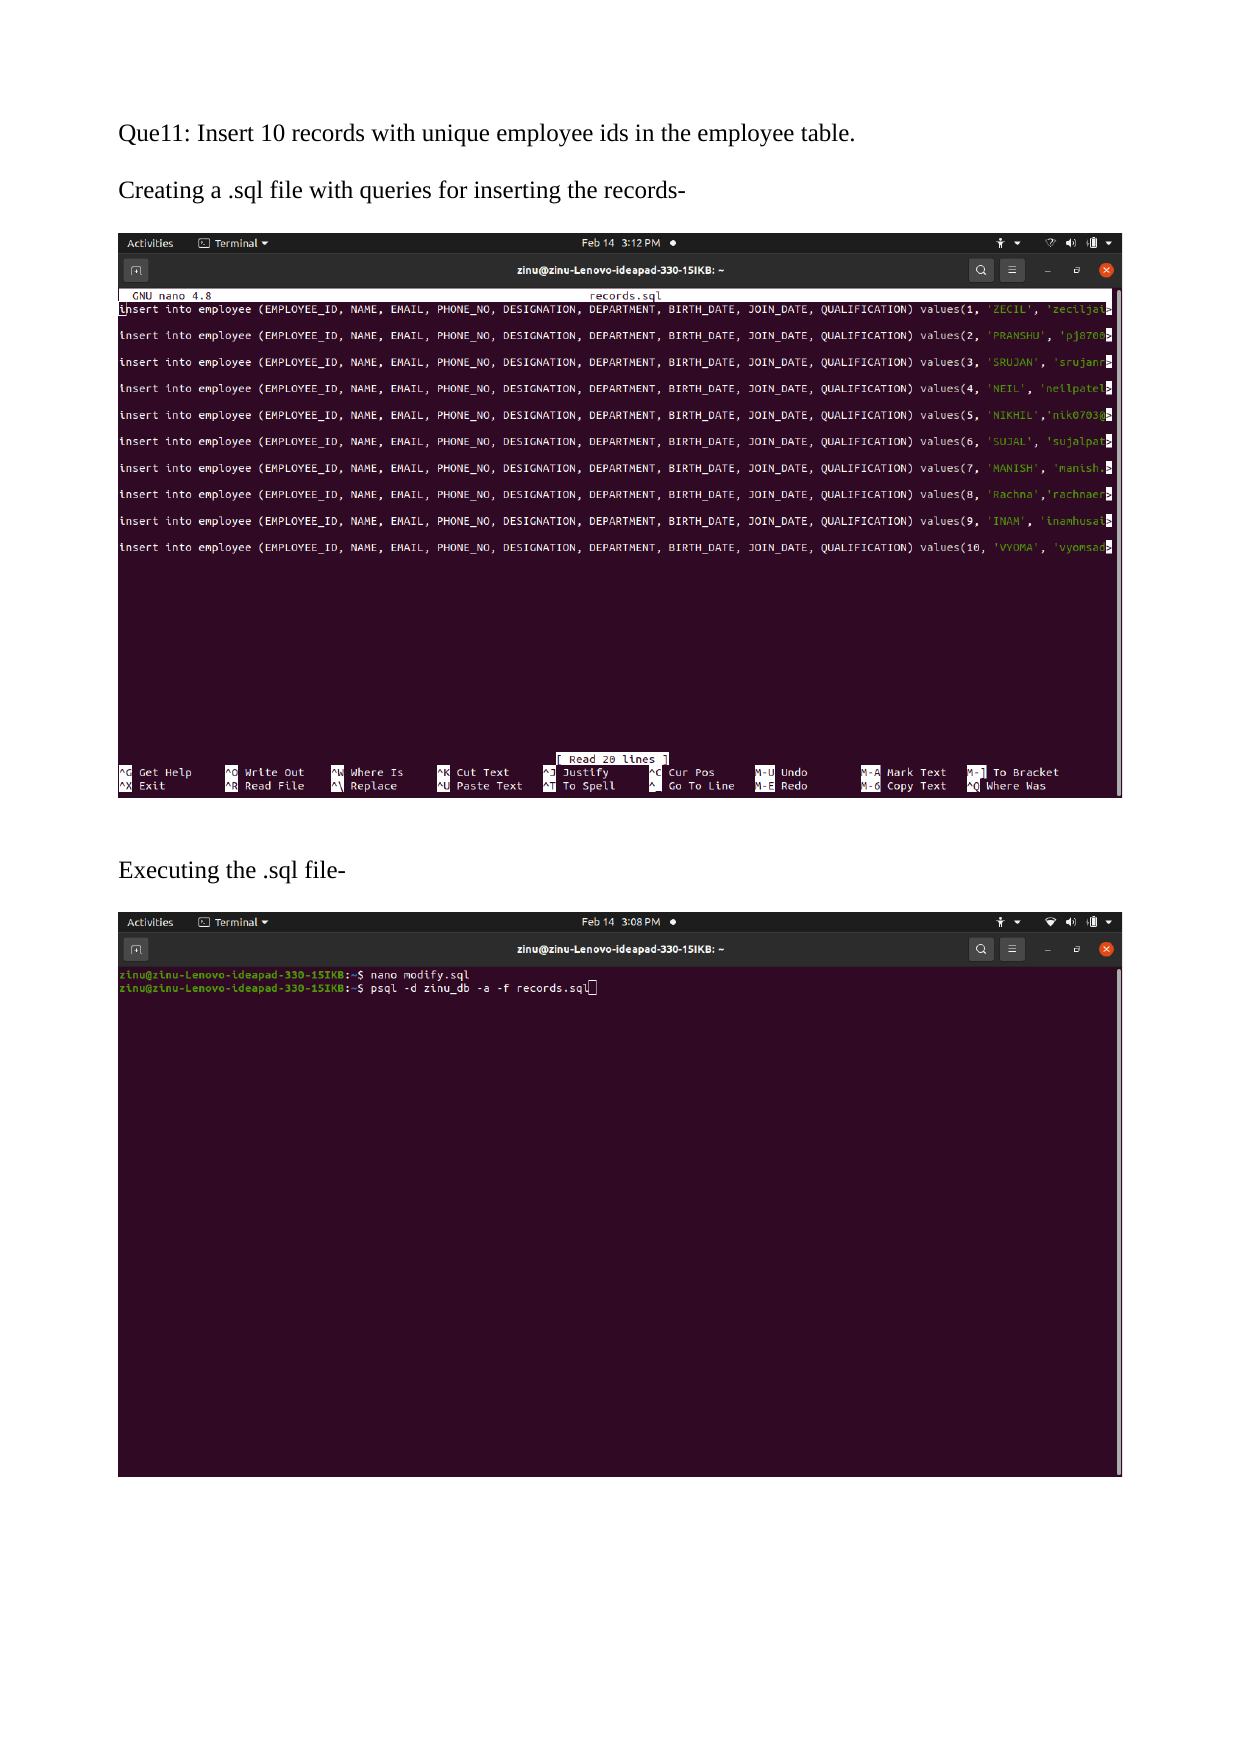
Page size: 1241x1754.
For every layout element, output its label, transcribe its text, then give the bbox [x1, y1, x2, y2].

picture [118, 912, 1123, 1477]
text Que11: Insert 10 records with unique employee ids in the employee table. [118, 118, 1122, 147]
picture [118, 233, 1123, 798]
text Creating a .sql file with queries for inserting the records- [118, 176, 1122, 204]
text Executing the .sql file- [118, 855, 1122, 884]
